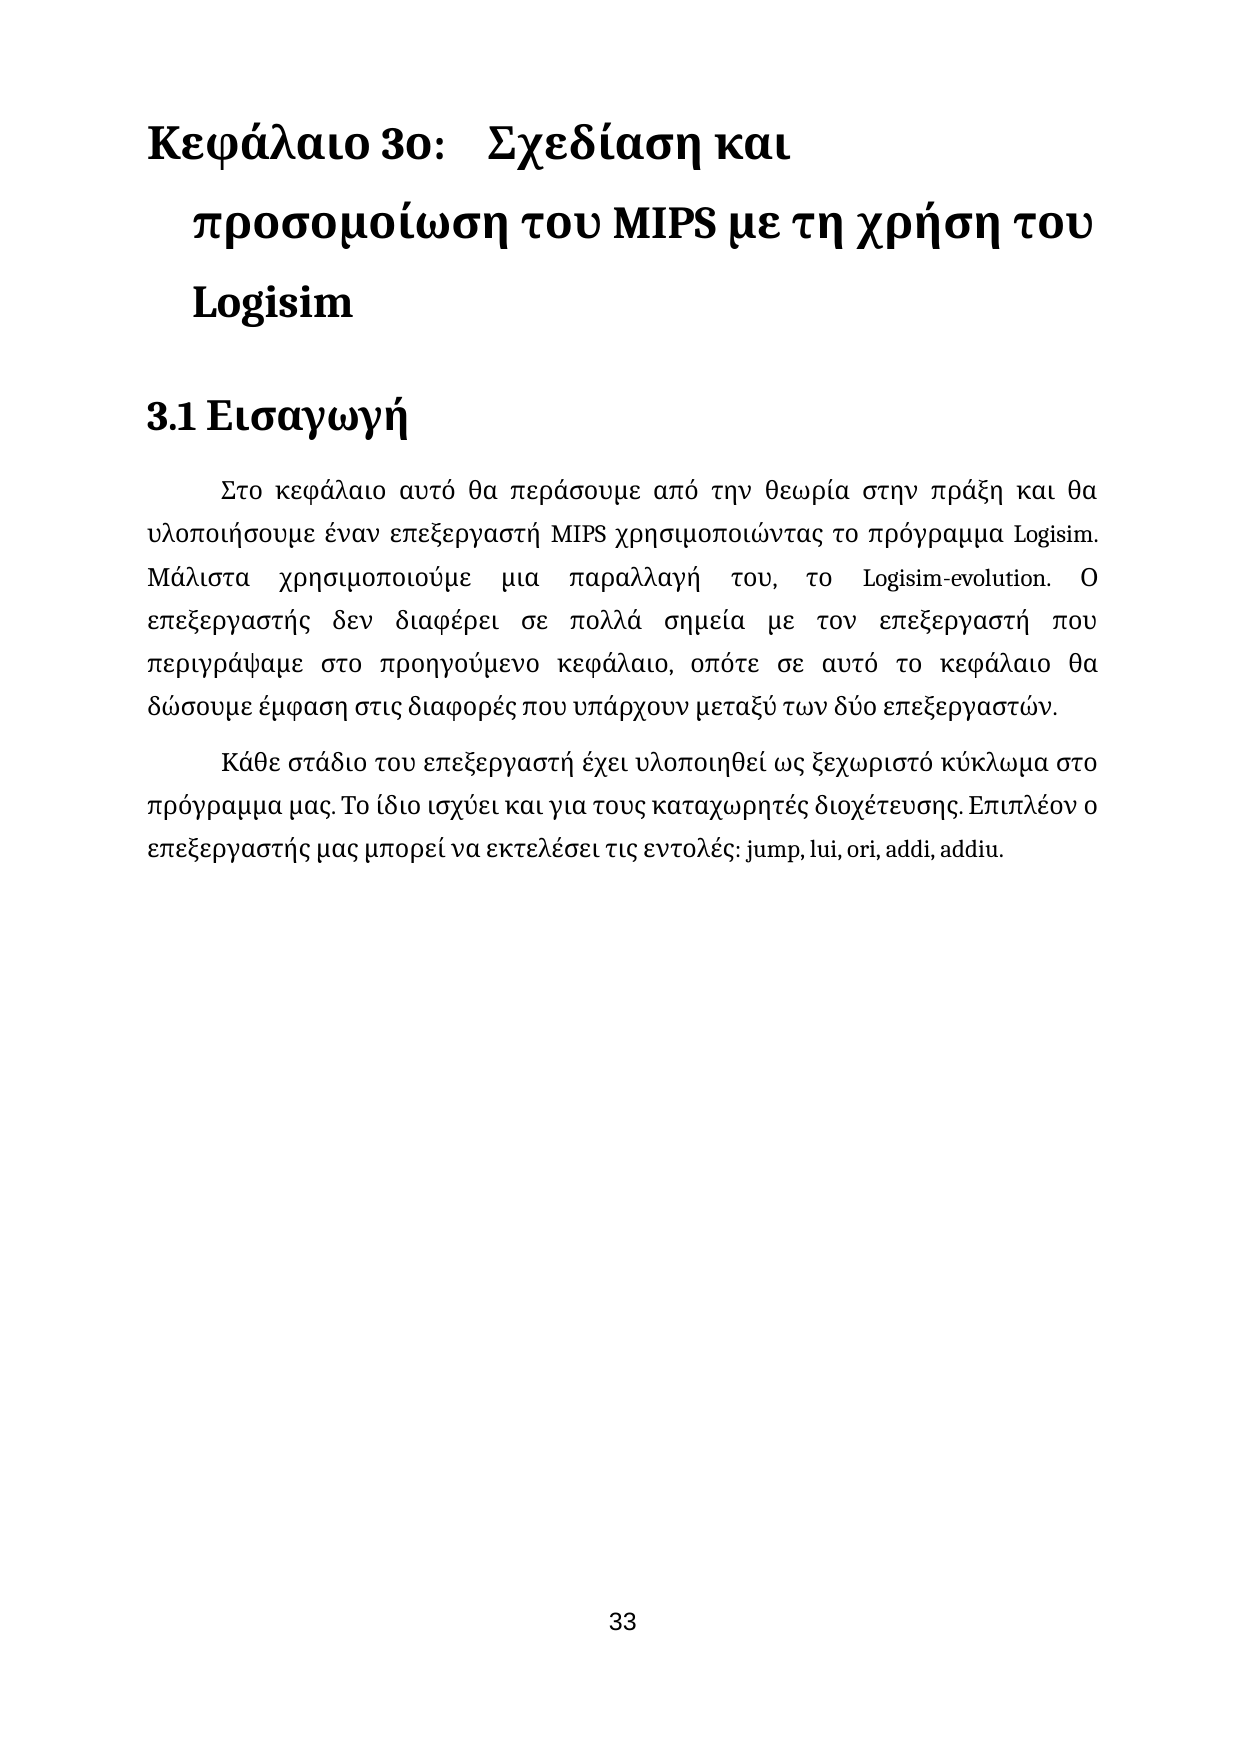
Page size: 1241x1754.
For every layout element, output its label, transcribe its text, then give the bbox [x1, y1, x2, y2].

text Κάθε στάδιο του επεξεργαστή έχει υλοποιηθεί ως ξεχωριστό κύκλωμα στο πρόγραμμα μας. Το ίδιο ισχύει και για τους καταχωρητές διοχέτευσης. Επιπλέον ο επεξεργαστής μας μπορεί να εκτελέσει τις εντολές: jump, lui, ori, addi, addiu. [147, 748, 1098, 863]
text Στο κεφάλαιο αυτό θα περάσουμε από την θεωρία στην πράξη και θα υλοποιήσουμε έναν επεξεργαστή MIPS χρησιμοποιώντας το πρόγραμμα Logisim. Μάλιστα χρησιμοποιούμε μια παραλλαγή του, το Logisim-evolution. Ο επεξεργαστής δεν διαφέρει σε πολλά σημεία με τον επεξεργαστή που περιγράψαμε στο προηγούμενο κεφάλαιο, οπότε σε αυτό το κεφάλαιο θα δώσουμε έμφαση στις διαφορές που υπάρχουν μεταξύ των δύο επεξεργαστών. [147, 477, 1098, 722]
subtitle Σχεδίαση και προσομοίωση του MIPS με τη χρήση του Logisim [147, 118, 1098, 329]
subtitle 3.1 Εισαγωγή [147, 393, 1098, 441]
